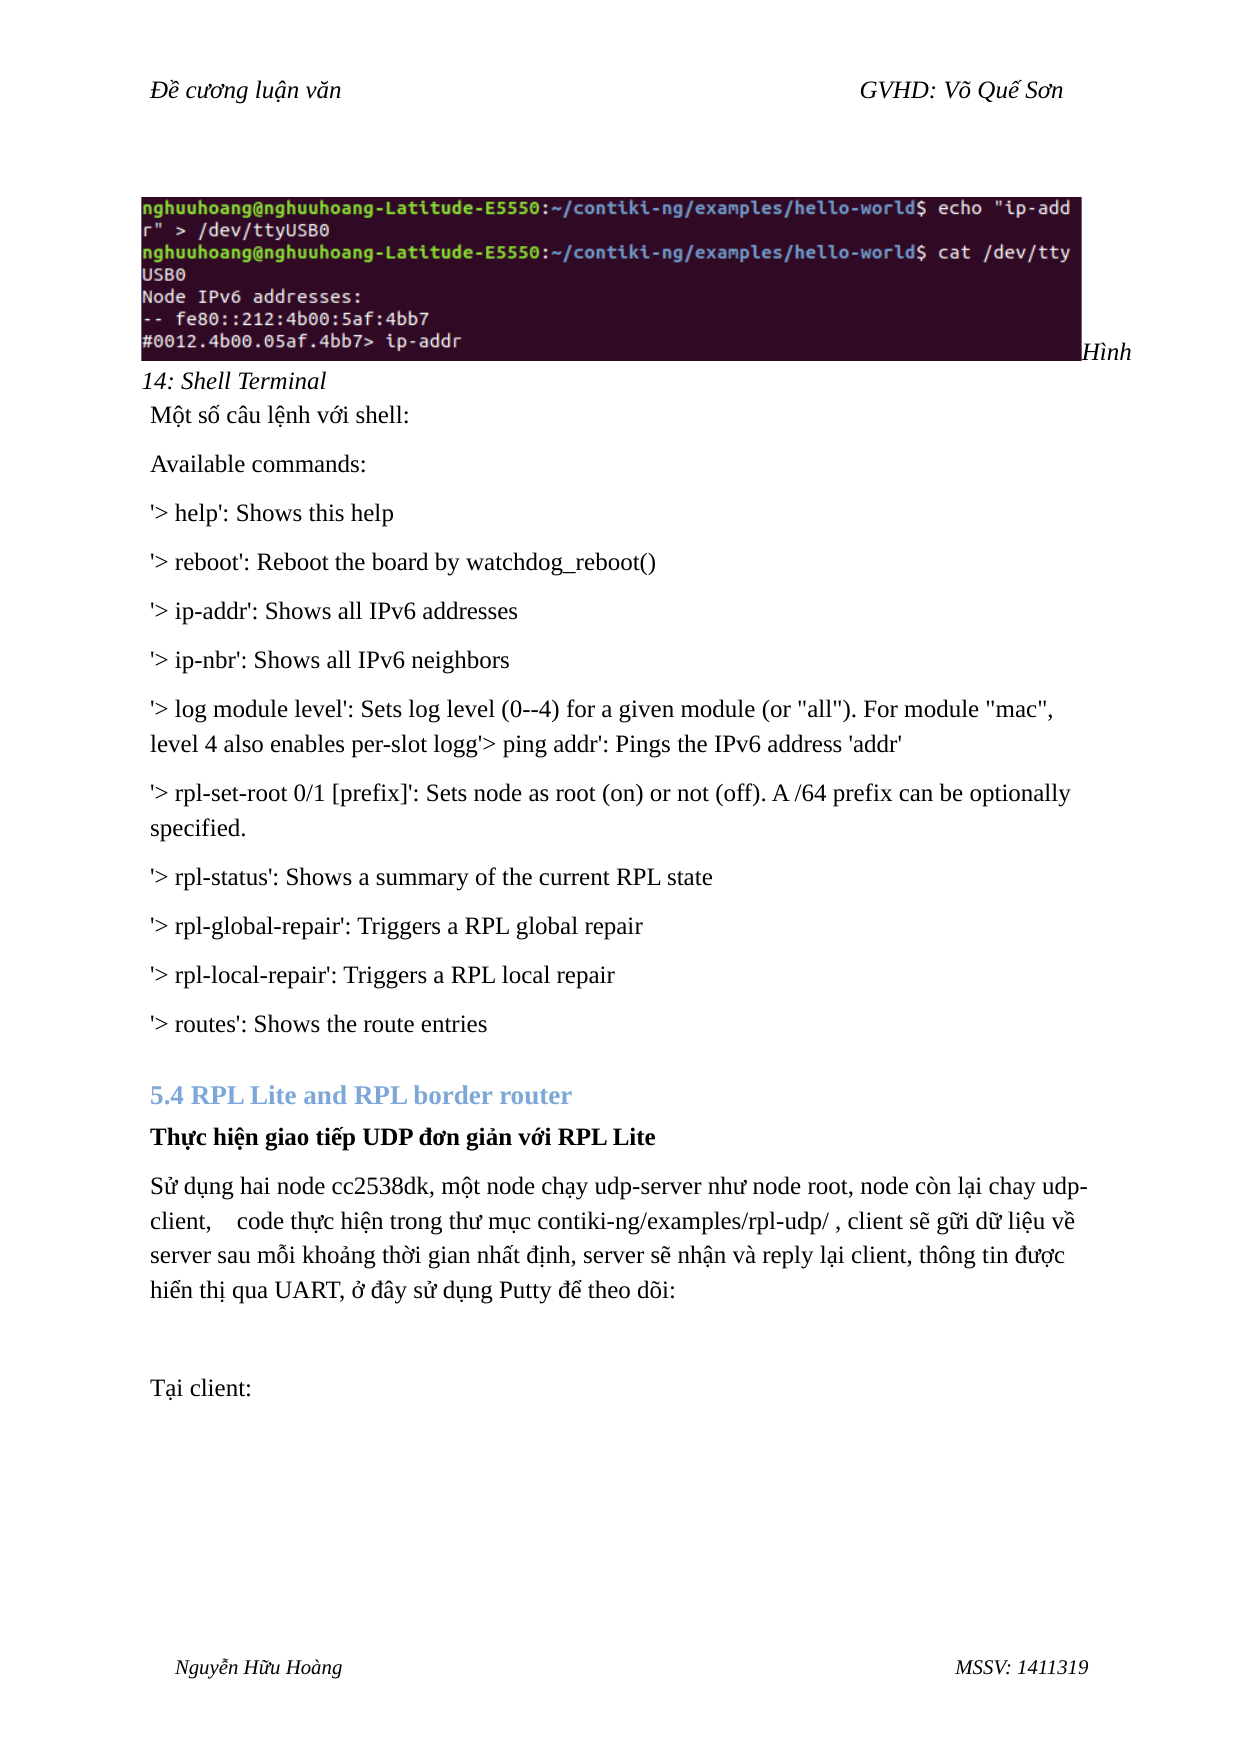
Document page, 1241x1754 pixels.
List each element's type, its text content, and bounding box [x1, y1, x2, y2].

text Available commands: [150, 449, 1090, 478]
text '> log module level': Sets log level (0--4) for a given module (or "all"). For module "mac", level 4 also enables per-slot logg'> ping addr': Pings the IPv6 address 'addr' [150, 694, 1090, 758]
text '> ip-addr': Shows all IPv6 addresses [150, 596, 1090, 625]
text Thực hiện giao tiếp UDP đơn giản với RPL Lite [150, 1122, 1090, 1151]
text Sử dụng hai node cc2538dk, một node chạy udp-server như node root, node còn lại chay udp-client, code thực hiện trong thư mục contiki-ng/examples/rpl-udp/ , client sẽ gữi dữ liệu về server sau mỗi khoảng thời gian nhất định, server sẽ nhận và reply lại client, thông tin được hiển thị qua UART, ở đây sử dụng Putty để theo dõi: [150, 1171, 1090, 1304]
subtitle 5.4 RPL Lite and RPL border router [150, 1079, 1090, 1110]
text '> rpl-status': Shows a summary of the current RPL state [150, 862, 1090, 890]
text '> help': Shows this help [150, 498, 1090, 527]
text '> ip-nbr': Shows all IPv6 neighbors [150, 646, 1090, 674]
text '> rpl-local-repair': Triggers a RPL local repair [150, 960, 1090, 988]
text '> rpl-set-root 0/1 [prefix]': Sets node as root (on) or not (off). A /64 prefix can be optionally specified. [150, 778, 1090, 841]
picture [141, 197, 1082, 361]
text Tại client: [150, 1373, 1090, 1402]
text Một số câu lệnh với shell: [150, 394, 1090, 429]
text '> routes': Shows the route entries [150, 1009, 1090, 1038]
text '> rpl-global-repair': Triggers a RPL global repair [150, 911, 1090, 939]
text Hình 14: Shell Terminal [141, 197, 1145, 394]
text '> reboot': Reboot the board by watchdog_reboot() [150, 547, 1090, 576]
